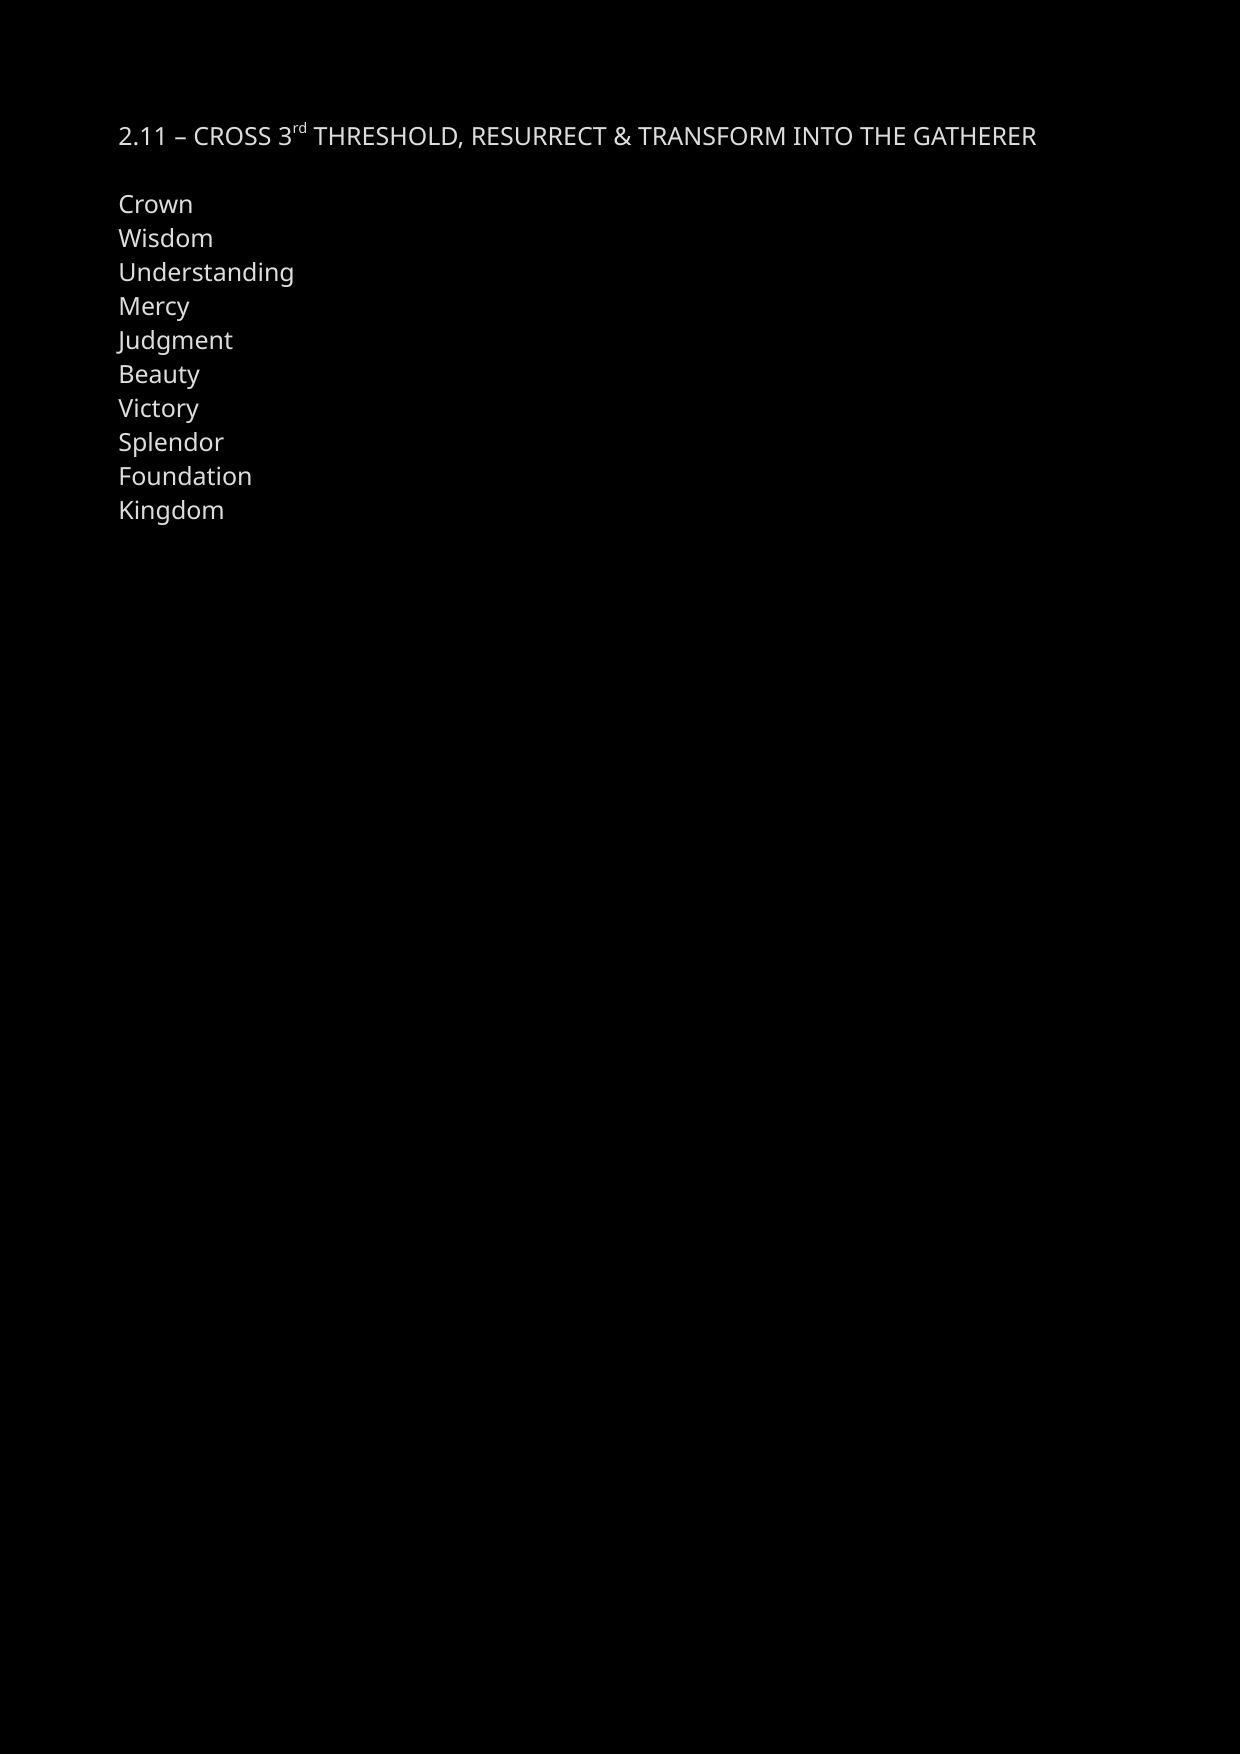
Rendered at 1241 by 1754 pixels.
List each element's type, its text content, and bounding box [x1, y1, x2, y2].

text Kingdom [118, 493, 1122, 527]
text Understanding [118, 254, 1122, 288]
text Splendor [118, 425, 1122, 459]
text Judgment [118, 322, 1122, 357]
text 2.11 – CROSS 3rd THRESHOLD, RESURRECT & TRANSFORM INTO THE GATHERER [118, 118, 1122, 152]
text Mercy [118, 288, 1122, 322]
text Foundation [118, 459, 1122, 493]
text Victory [118, 391, 1122, 425]
text Wisdom [118, 220, 1122, 254]
text Beauty [118, 357, 1122, 391]
text Crown [118, 186, 1122, 220]
